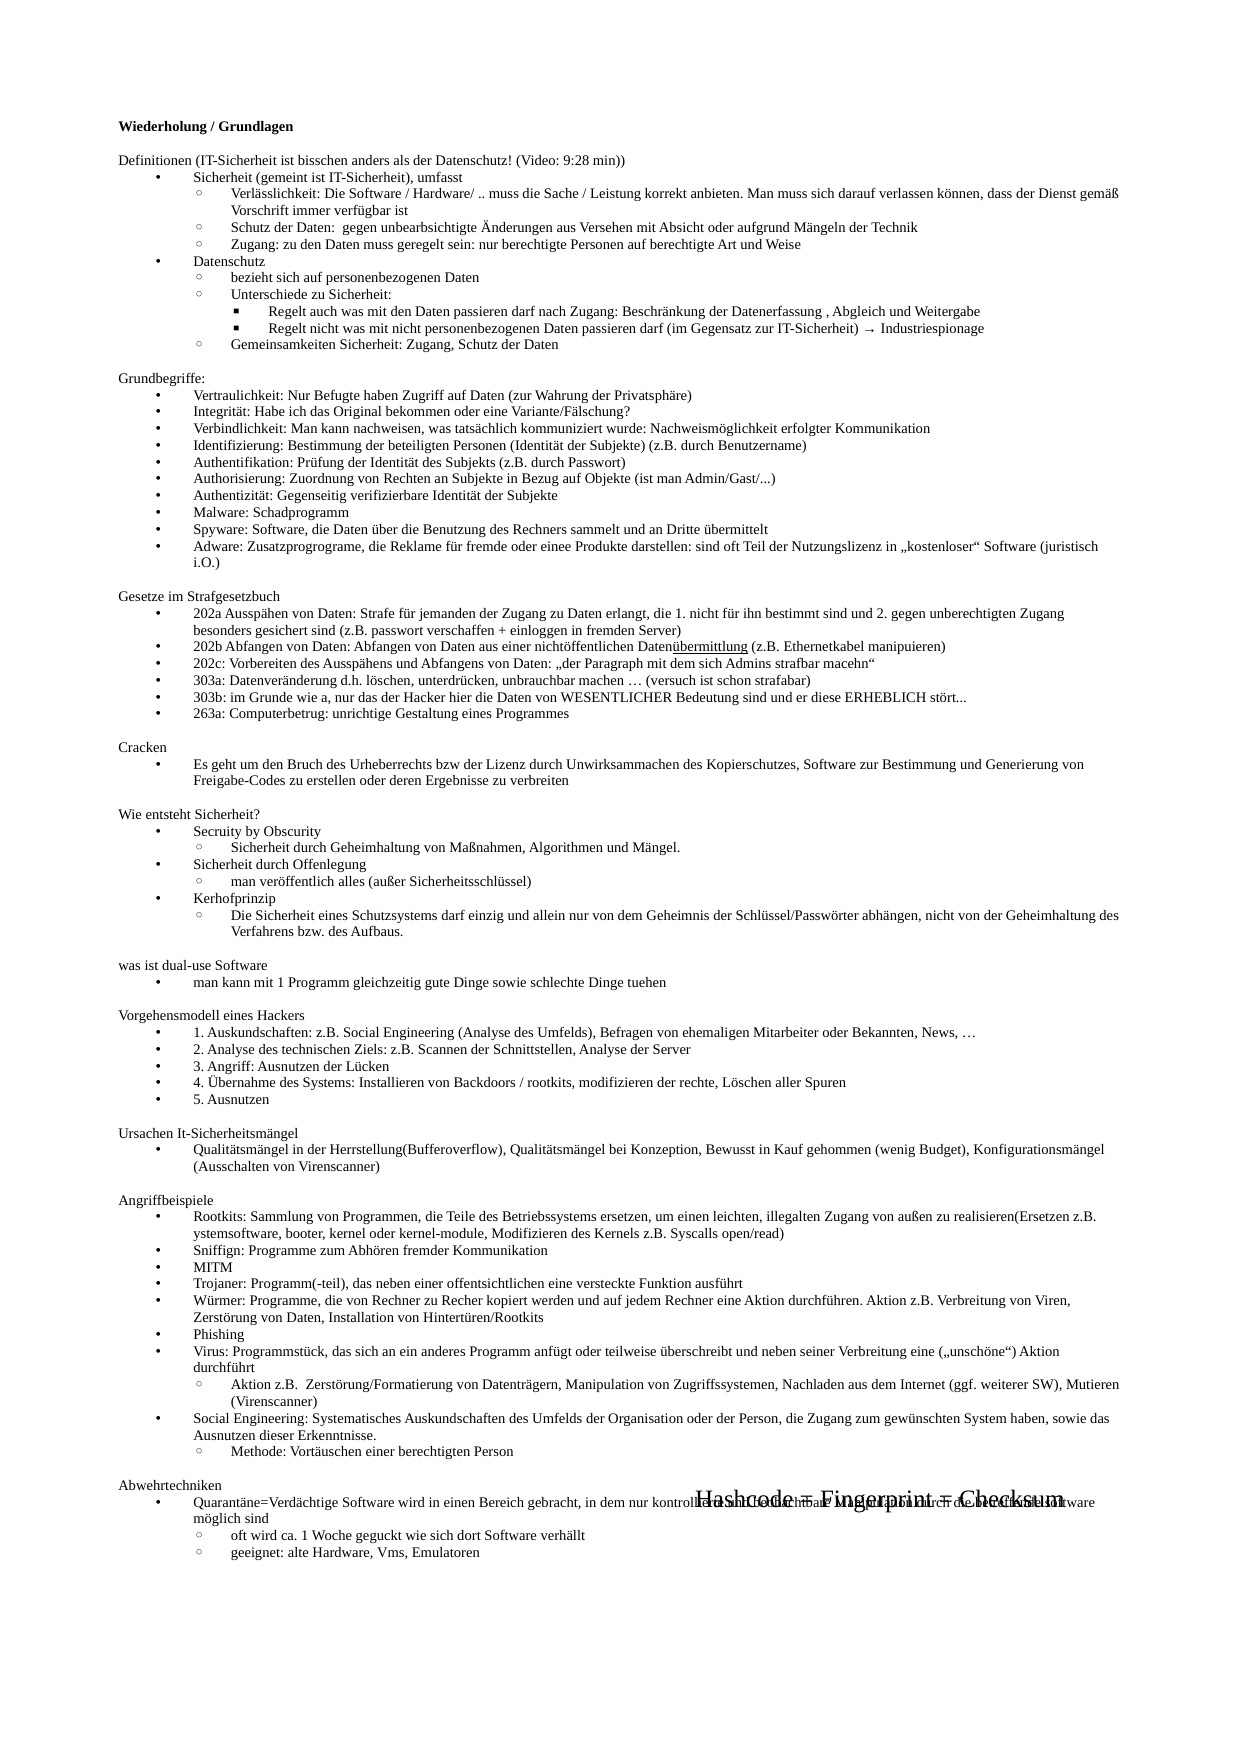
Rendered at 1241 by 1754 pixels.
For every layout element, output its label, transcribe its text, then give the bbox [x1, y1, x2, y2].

list Zugang: zu den Daten muss geregelt sein: nur berechtigte Personen auf berechtigte Art und Weise [193, 236, 1122, 252]
list Die Sicherheit eines Schutzsystems darf einzig und allein nur von dem Geheimnis der Schlüssel/Passwörter abhängen, nicht von der Geheimhaltung des Verfahrens bzw. des Aufbaus. [193, 906, 1122, 940]
text was ist dual-use Software [118, 957, 1122, 973]
list Quarantäne=Verdächtige Software wird in einen Bereich gebracht, in dem nur kontrollierte und beobachtbare Manipulation durch die betreffende software möglich sind [156, 1493, 1122, 1527]
list Regelt nicht was mit nicht personenbezogenen Daten passieren darf (im Gegensatz zur IT-Sicherheit) → Industriespionage [231, 319, 1122, 336]
text Abwehrtechniken [118, 1477, 1122, 1493]
list Authorisierung: Zuordnung von Rechten an Subjekte in Bezug auf Objekte (ist man Admin/Gast/...) [156, 470, 1122, 487]
list 202a Ausspähen von Daten: Strafe für jemanden der Zugang zu Daten erlangt, die 1. nicht für ihn bestimmt sind und 2. gegen unberechtigten Zugang besonders gesichert sind (z.B. passwort verschaffen + einloggen in fremden Server) [156, 604, 1122, 638]
list 3. Angriff: Ausnutzen der Lücken [156, 1057, 1122, 1074]
list Malware: Schadprogramm [156, 504, 1122, 521]
text Definitionen (IT-Sicherheit ist bisschen anders als der Datenschutz! (Video: 9:28 min)) [118, 152, 1122, 168]
list 303b: im Grunde wie a, nur das der Hacker hier die Daten von WESENTLICHER Bedeutung sind und er diese ERHEBLICH stört... [156, 688, 1122, 705]
list Phishing [156, 1326, 1122, 1342]
list Social Engineering: Systematisches Auskundschaften des Umfelds der Organisation oder der Person, die Zugang zum gewünschten System haben, sowie das Ausnutzen dieser Erkenntnisse. [156, 1409, 1122, 1443]
list Methode: Vortäuschen einer berechtigten Person [193, 1443, 1122, 1460]
list Würmer: Programme, die von Rechner zu Recher kopiert werden und auf jedem Rechner eine Aktion durchführen. Aktion z.B. Verbreitung von Viren, Zerstörung von Daten, Installation von Hintertüren/Rootkits [156, 1292, 1122, 1326]
list man kann mit 1 Programm gleichzeitig gute Dinge sowie schlechte Dinge tuehen [156, 973, 1122, 990]
list Authentifikation: Prüfung der Identität des Subjekts (z.B. durch Passwort) [156, 453, 1122, 470]
text Angriffbeispiele [118, 1191, 1122, 1208]
text Grundbegriffe: [118, 370, 1122, 386]
list Es geht um den Bruch des Urheberrechts bzw der Lizenz durch Unwirksammachen des Kopierschutzes, Software zur Bestimmung und Generierung von Freigabe-Codes zu erstellen oder deren Ergebnisse zu verbreiten [156, 755, 1122, 789]
list Virus: Programmstück, das sich an ein anderes Programm anfügt oder teilweise überschreibt und neben seiner Verbreitung eine („unschöne“) Aktion durchführt [156, 1342, 1122, 1376]
list Aktion z.B. Zerstörung/Formatierung von Datenträgern, Manipulation von Zugriffssystemen, Nachladen aus dem Internet (ggf. weiterer SW), Mutieren (Virenscanner) [193, 1376, 1122, 1409]
list 202b Abfangen von Daten: Abfangen von Daten aus einer nichtöffentlichen Datenübermittlung (z.B. Ethernetkabel manipuieren) [156, 638, 1122, 655]
list Kerhofprinzip [156, 889, 1122, 906]
list Rootkits: Sammlung von Programmen, die Teile des Betriebssystems ersetzen, um einen leichten, illegalten Zugang von außen zu realisieren(Ersetzen z.B. ystemsoftware, booter, kernel oder kernel-module, Modifizieren des Kernels z.B. Syscalls open/read) [156, 1208, 1122, 1242]
list Identifizierung: Bestimmung der beteiligten Personen (Identität der Subjekte) (z.B. durch Benutzername) [156, 437, 1122, 453]
list Trojaner: Programm(-teil), das neben einer offentsichtlichen eine versteckte Funktion ausführt [156, 1275, 1122, 1292]
list 2. Analyse des technischen Ziels: z.B. Scannen der Schnittstellen, Analyse der Server [156, 1041, 1122, 1057]
list Unterschiede zu Sicherheit: [193, 286, 1122, 303]
text Ursachen It-Sicherheitsmängel [118, 1124, 1122, 1141]
text Vorgehensmodell eines Hackers [118, 1007, 1122, 1024]
list oft wird ca. 1 Woche geguckt wie sich dort Software verhällt [193, 1527, 1122, 1544]
list Schutz der Daten: gegen unbearbsichtigte Änderungen aus Versehen mit Absicht oder aufgrund Mängeln der Technik [193, 219, 1122, 236]
text Wiederholung / Grundlagen [118, 118, 1122, 135]
list 303a: Datenveränderung d.h. löschen, unterdrücken, unbrauchbar machen … (versuch ist schon strafabar) [156, 672, 1122, 688]
text Wie entsteht Sicherheit? [118, 806, 1122, 822]
list Datenschutz [156, 252, 1122, 269]
list Adware: Zusatzprogrograme, die Reklame für fremde oder einee Produkte darstellen: sind oft Teil der Nutzungslizenz in „kostenloser“ Software (juristisch i.O.) [156, 537, 1122, 571]
text Gesetze im Strafgesetzbuch [118, 588, 1122, 604]
list Vertraulichkeit: Nur Befugte haben Zugriff auf Daten (zur Wahrung der Privatsphäre) [156, 386, 1122, 403]
list Sicherheit durch Offenlegung [156, 856, 1122, 873]
list geeignet: alte Hardware, Vms, Emulatoren [193, 1544, 1122, 1560]
list Sniffign: Programme zum Abhören fremder Kommunikation [156, 1242, 1122, 1258]
list Verbindlichkeit: Man kann nachweisen, was tatsächlich kommuniziert wurde: Nachweismöglichkeit erfolgter Kommunikation [156, 420, 1122, 437]
list 1. Auskundschaften: z.B. Social Engineering (Analyse des Umfelds), Befragen von ehemaligen Mitarbeiter oder Bekannten, News, … [156, 1024, 1122, 1041]
list Spyware: Software, die Daten über die Benutzung des Rechners sammelt und an Dritte übermittelt [156, 521, 1122, 537]
list 5. Ausnutzen [156, 1091, 1122, 1108]
list 263a: Computerbetrug: unrichtige Gestaltung eines Programmes [156, 705, 1122, 722]
list Secruity by Obscurity [156, 822, 1122, 839]
list bezieht sich auf personenbezogenen Daten [193, 269, 1122, 286]
list Sicherheit (gemeint ist IT-Sicherheit), umfasst [156, 168, 1122, 185]
text Cracken [118, 739, 1122, 755]
list Gemeinsamkeiten Sicherheit: Zugang, Schutz der Daten [193, 336, 1122, 353]
list MITM [156, 1258, 1122, 1275]
list Qualitätsmängel in der Herrstellung(Bufferoverflow), Qualitätsmängel bei Konzeption, Bewusst in Kauf gehommen (wenig Budget), Konfigurationsmängel (Ausschalten von Virenscanner) [156, 1141, 1122, 1175]
list Authentizität: Gegenseitig verifizierbare Identität der Subjekte [156, 487, 1122, 504]
list 202c: Vorbereiten des Ausspähens und Abfangens von Daten: „der Paragraph mit dem sich Admins strafbar macehn“ [156, 655, 1122, 672]
list Integrität: Habe ich das Original bekommen oder eine Variante/Fälschung? [156, 403, 1122, 420]
list 4. Übernahme des Systems: Installieren von Backdoors / rootkits, modifizieren der rechte, Löschen aller Spuren [156, 1074, 1122, 1091]
list Verlässlichkeit: Die Software / Hardware/ .. muss die Sache / Leistung korrekt anbieten. Man muss sich darauf verlassen können, dass der Dienst gemäß Vorschrift immer verfügbar ist [193, 185, 1122, 219]
list Sicherheit durch Geheimhaltung von Maßnahmen, Algorithmen und Mängel. [193, 839, 1122, 856]
list Regelt auch was mit den Daten passieren darf nach Zugang: Beschränkung der Datenerfassung , Abgleich und Weitergabe [231, 303, 1122, 319]
list man veröffentlich alles (außer Sicherheitsschlüssel) [193, 873, 1122, 889]
